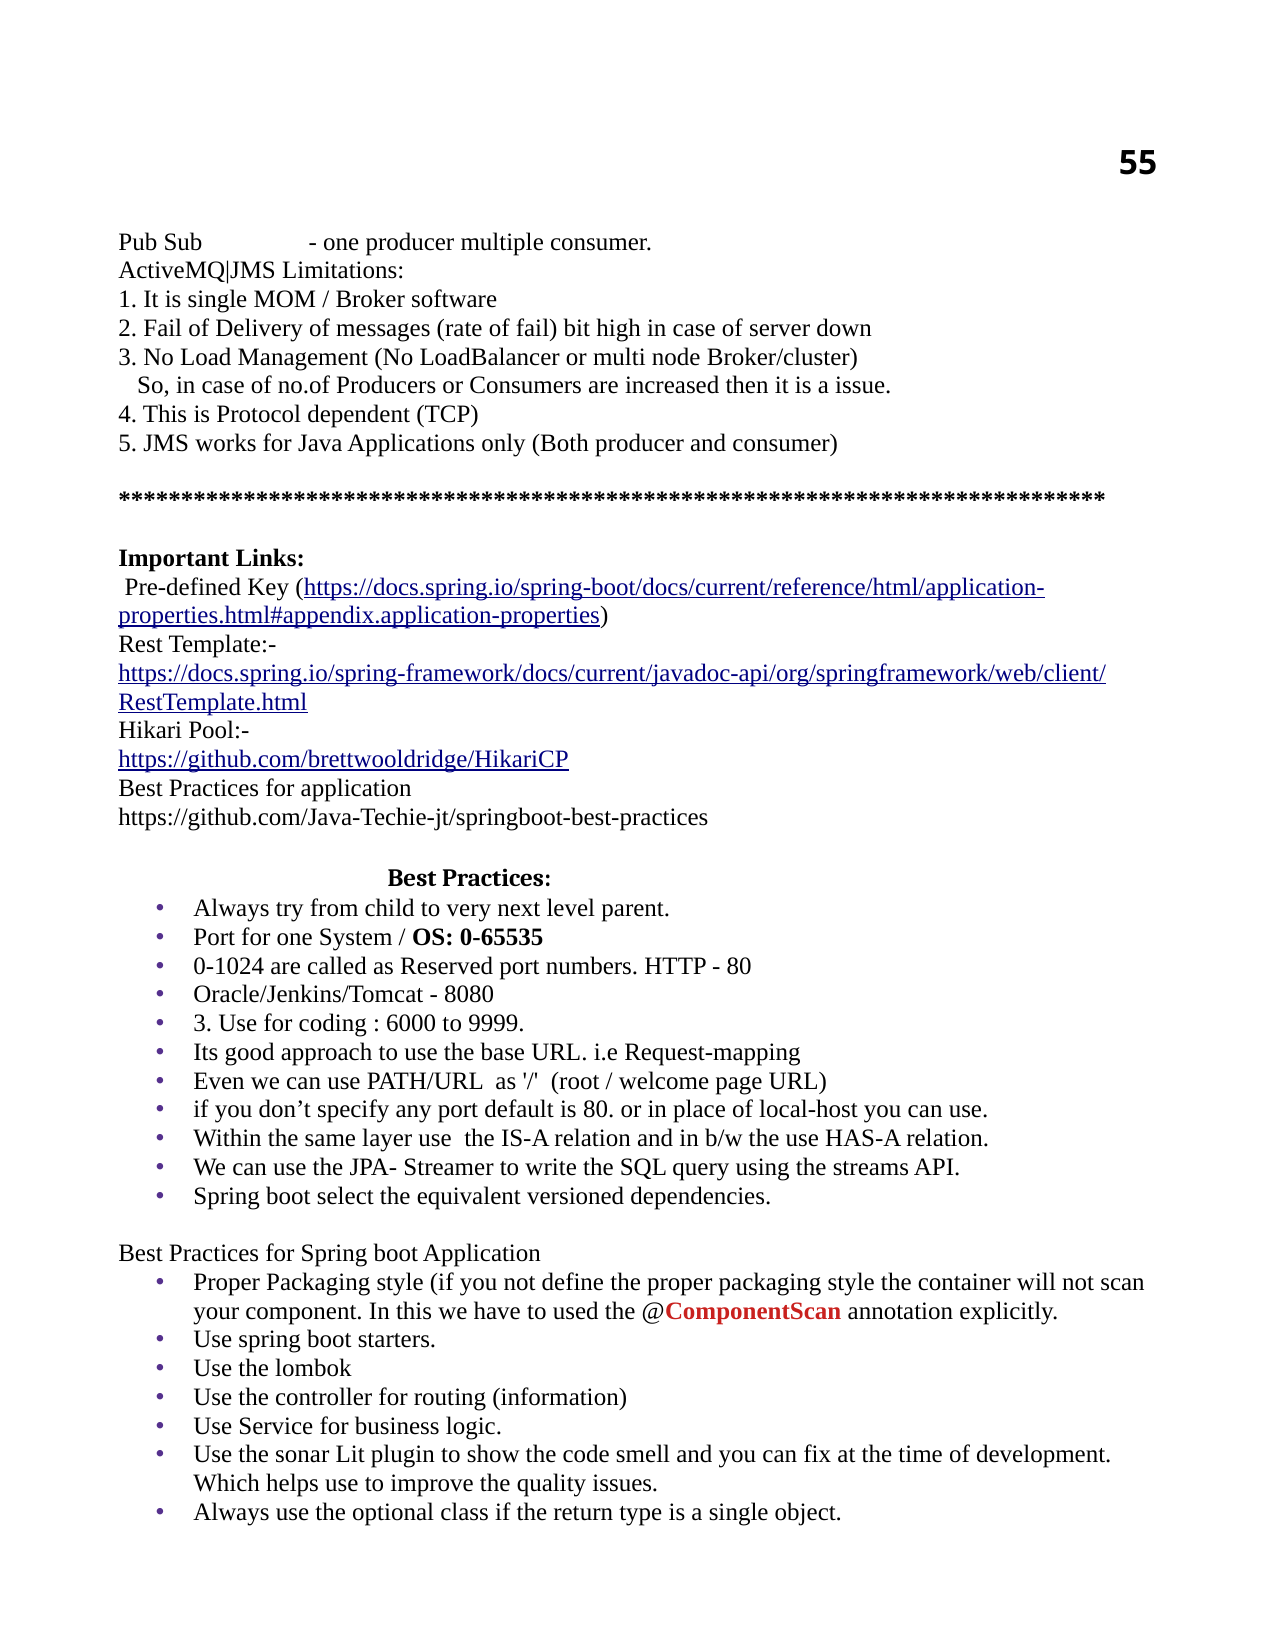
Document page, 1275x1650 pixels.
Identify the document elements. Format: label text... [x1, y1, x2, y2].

text Best Practices for application [118, 773, 1157, 802]
text Pub Sub - one producer multiple consumer. [118, 227, 1157, 255]
list Oracle/Jenkins/Tomcat - 8080 [156, 979, 1157, 1008]
text ******************************************************************************* [118, 485, 1157, 514]
list Spring boot select the equivalent versioned dependencies. [156, 1181, 1157, 1209]
list Even we can use PATH/URL as '/' (root / welcome page URL) [156, 1066, 1157, 1094]
text 1. It is single MOM / Broker software [118, 284, 1157, 313]
text 4. This is Protocol dependent (TCP) [118, 399, 1157, 428]
list Port for one System / OS: 0-65535 [156, 922, 1157, 951]
text 5. JMS works for Java Applications only (Both producer and consumer) [118, 428, 1157, 457]
list Always use the optional class if the return type is a single object. [156, 1497, 1157, 1526]
list if you don’t specify any port default is 80. or in place of local-host you can use. [156, 1094, 1157, 1123]
text https://github.com/Java-Techie-jt/springboot-best-practices [118, 802, 1157, 830]
list Use the controller for routing (information) [156, 1382, 1157, 1411]
text https://docs.spring.io/spring-framework/docs/current/javadoc-api/org/springframework/web/client/RestTemplate.html [118, 658, 1157, 715]
text Best Practices for Spring boot Application [118, 1238, 1157, 1267]
list Use spring boot starters. [156, 1324, 1157, 1353]
list Always try from child to very next level parent. [156, 893, 1157, 922]
list Proper Packaging style (if you not define the proper packaging style the container will not scan your component. In this we have to used the @ComponentScan annotation explicitly. [156, 1267, 1157, 1324]
text 3. No Load Management (No LoadBalancer or multi node Broker/cluster) [118, 342, 1157, 370]
list 3. Use for coding : 6000 to 9999. [156, 1008, 1157, 1037]
list We can use the JPA- Streamer to write the SQL query using the streams API. [156, 1152, 1157, 1181]
list Use Service for business logic. [156, 1411, 1157, 1439]
list Within the same layer use the IS-A relation and in b/w the use HAS-A relation. [156, 1123, 1157, 1152]
list Its good approach to use the base URL. i.e Request-mapping [156, 1037, 1157, 1066]
text https://github.com/brettwooldridge/HikariCP [118, 744, 1157, 773]
text Hikari Pool:- [118, 715, 1157, 744]
list Use the sonar Lit plugin to show the code smell and you can fix at the time of development. Which helps use to improve the quality issues. [156, 1439, 1157, 1497]
text Important Links: Pre-defined Key (https://docs.spring.io/spring-boot/docs/current/reference/html/application-properties.html#appendix.application-properties) [118, 543, 1157, 629]
text ActiveMQ|JMS Limitations: [118, 255, 1157, 284]
text Rest Template:- [118, 629, 1157, 658]
text 2. Fail of Delivery of messages (rate of fail) bit high in case of server down [118, 313, 1157, 342]
list Use the lombok [156, 1353, 1157, 1382]
text Best Practices: [118, 859, 1157, 893]
text So, in case of no.of Producers or Consumers are increased then it is a issue. [118, 370, 1157, 399]
list 0-1024 are called as Reserved port numbers. HTTP - 80 [156, 951, 1157, 979]
